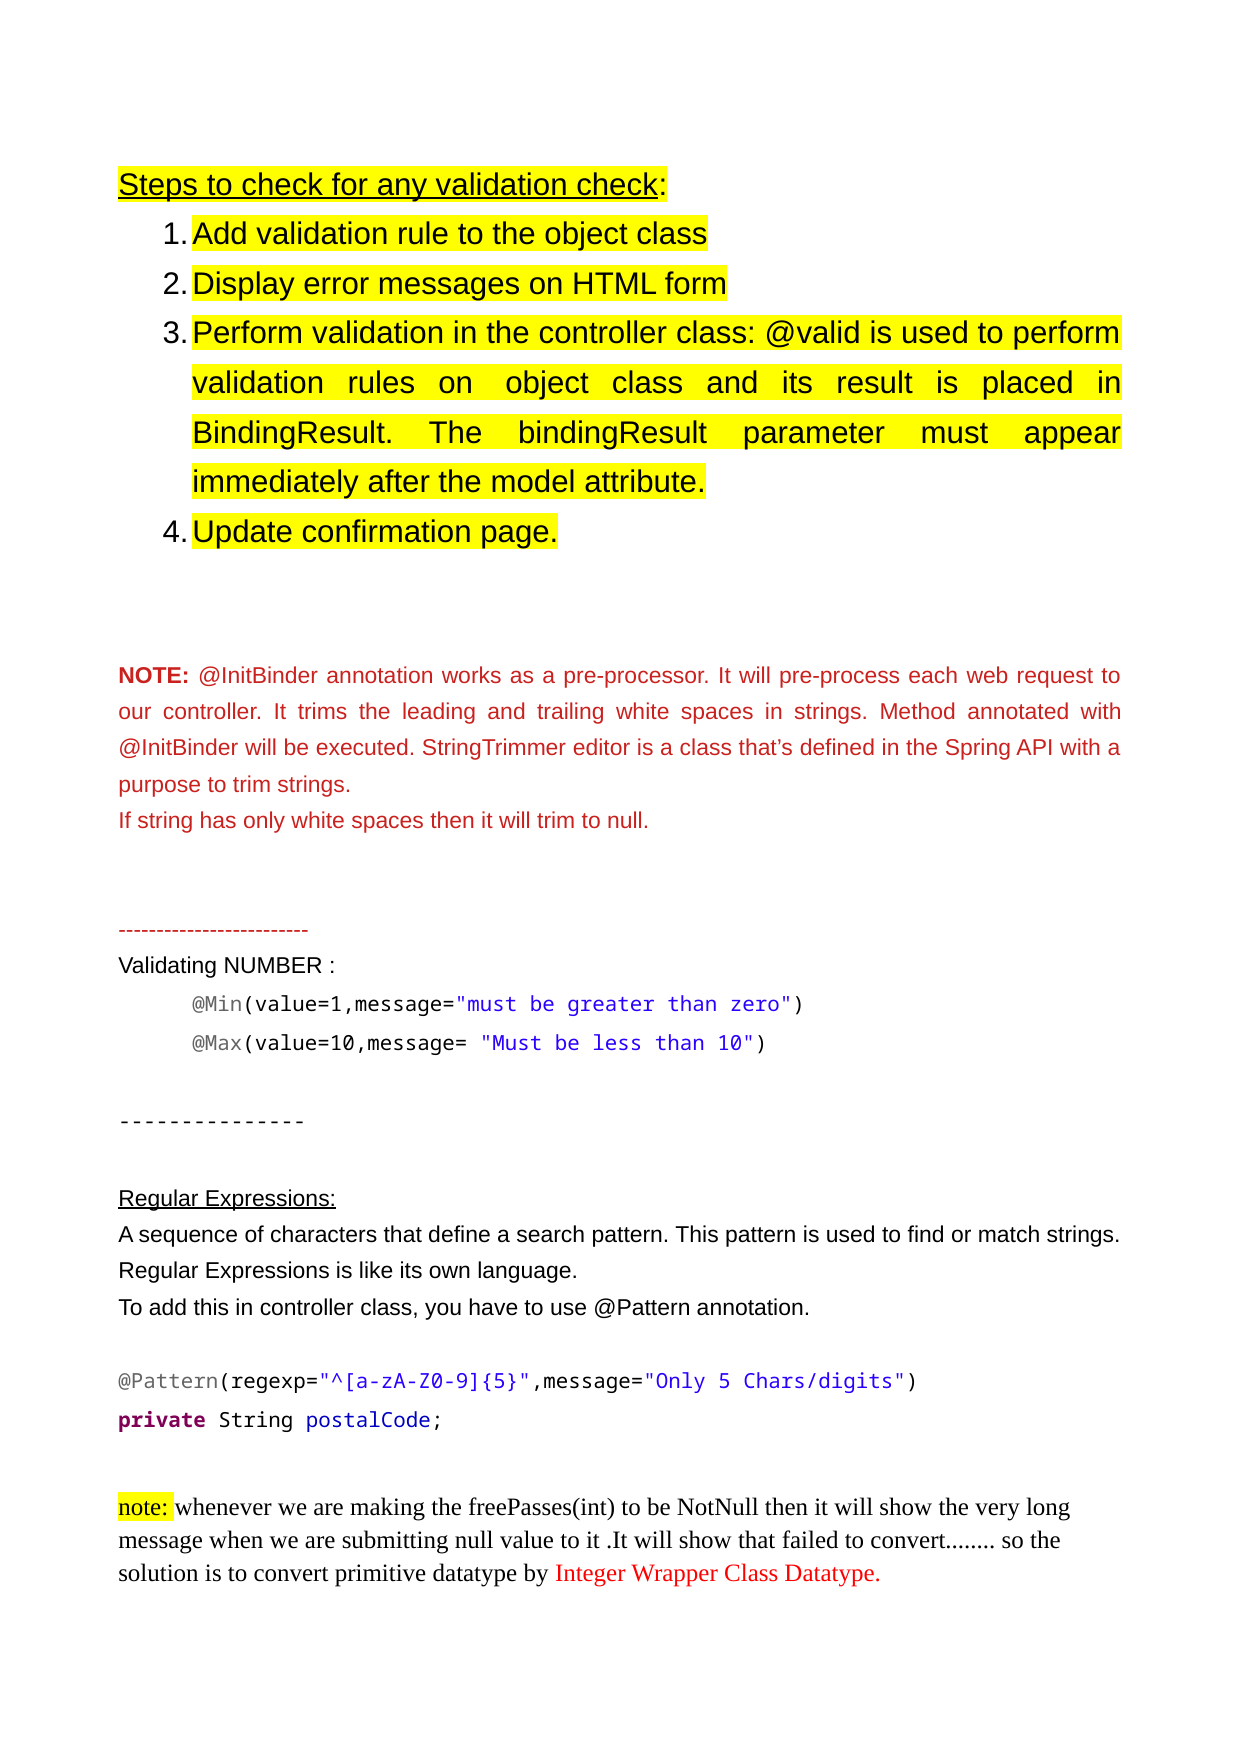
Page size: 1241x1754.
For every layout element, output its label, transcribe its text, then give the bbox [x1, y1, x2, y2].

text @Pattern(regexp="^[a-zA-Z0-9]{5}",message="Only 5 Chars/digits") [118, 1366, 1122, 1395]
text ------------------------- [118, 916, 1122, 942]
list Update confirmation page. [162, 513, 1122, 549]
text NOTE: @InitBinder annotation works as a pre-processor. It will pre-process each web request to our controller. It trims the leading and trailing white spaces in strings. Method annotated with @InitBinder will be executed. StringTrimmer editor is a class that’s defined in the Spring API with a purpose to trim strings. [118, 662, 1122, 797]
text private String postalCode; [118, 1406, 1122, 1434]
text @Max(value=10,message= "Must be less than 10") [118, 1028, 1122, 1056]
list Display error messages on HTML form [162, 265, 1122, 301]
text To add this in controller class, you have to use @Pattern annotation. [118, 1294, 1122, 1320]
text @Min(value=1,message="must be greater than zero") [118, 989, 1122, 1017]
text If string has only white spaces then it will trim to null. [118, 807, 1122, 833]
list Perform validation in the controller class: @valid is used to perform validation rules on object class and its result is placed in BindingResult. The bindingResult parameter must appear immediately after the model attribute. [162, 314, 1122, 499]
text Validating NUMBER : [118, 952, 1122, 979]
text A sequence of characters that define a search pattern. This pattern is used to find or match strings. Regular Expressions is like its own language. [118, 1221, 1122, 1284]
text --------------- [118, 1106, 1122, 1135]
text note: whenever we are making the freePasses(int) to be NotNull then it will show the very long message when we are submitting null value to it .It will show that failed to convert........ so the solution is to convert primitive datatype by Integer Wrapper Class Datatype. [118, 1492, 1122, 1587]
text Steps to check for any validation check: [118, 166, 1122, 202]
text Regular Expressions: [118, 1184, 1122, 1211]
list Add validation rule to the object class [162, 215, 1122, 251]
